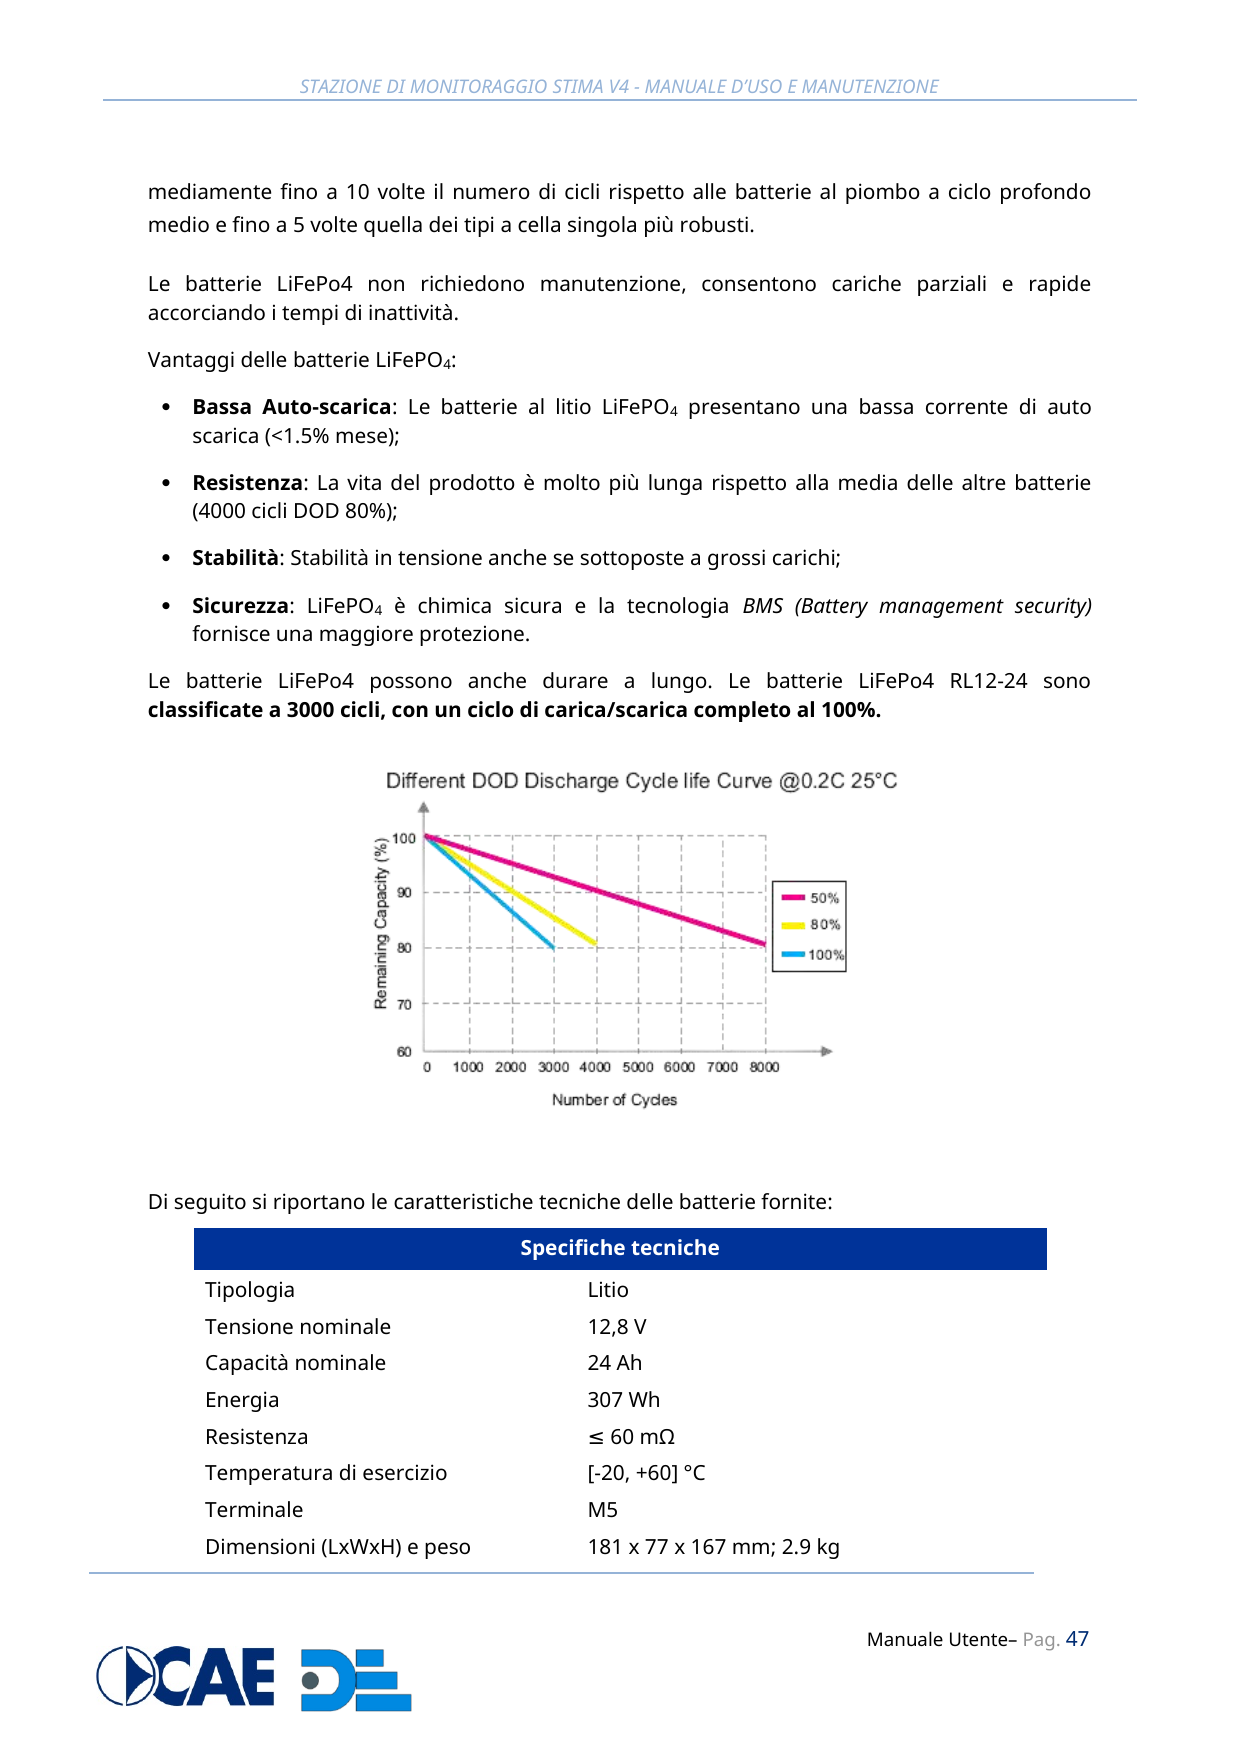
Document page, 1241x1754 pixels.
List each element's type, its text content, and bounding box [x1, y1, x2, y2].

table_cell Temperatura di esercizio [194, 1458, 574, 1490]
table_cell ≤ 60 mΩ [578, 1422, 1047, 1454]
list Sicurezza: LiFePO4 è chimica sicura e la tecnologia BMS (Battery management security) fornisce una maggiore protezione. [162, 591, 1092, 648]
table_cell [-20, +60] °C [578, 1458, 1047, 1490]
table_cell Dimensioni (LxWxH) e peso [194, 1532, 574, 1564]
text mediamente fino a 10 volte il numero di cicli rispetto alle batterie al piombo a ciclo profondo medio e fino a 5 volte quella dei tipi a cella singola più robusti. [148, 177, 1092, 238]
table_cell 307 Wh [578, 1385, 1047, 1417]
table_cell 181 x 77 x 167 mm; 2.9 kg [578, 1532, 1047, 1564]
table_cell Litio [578, 1275, 1047, 1307]
text Vantaggi delle batterie LiFePO4: [148, 345, 1092, 373]
table_cell M5 [578, 1495, 1047, 1527]
text Le batterie LiFePo4 possono anche durare a lungo. Le batterie LiFePo4 RL12-24 sono classificate a 3000 cicli, con un ciclo di carica/scarica completo al 100%. [148, 666, 1092, 723]
table_cell Resistenza [194, 1422, 574, 1454]
table_cell 12,8 V [578, 1312, 1047, 1344]
table_cell Tipologia [194, 1275, 574, 1307]
table_cell Tensione nominale [194, 1312, 574, 1344]
table_cell Terminale [194, 1495, 574, 1527]
list Resistenza: La vita del prodotto è molto più lunga rispetto alla media delle altre batterie (4000 cicli DOD 80%); [162, 468, 1092, 525]
table_cell 24 Ah [578, 1348, 1047, 1380]
text Di seguito si riportano le caratteristiche tecniche delle batterie fornite: [148, 1187, 1092, 1216]
table_cell Energia [194, 1385, 574, 1417]
text Le batterie LiFePo4 non richiedono manutenzione, consentono cariche parziali e rapide accorciando i tempi di inattività. [148, 269, 1092, 326]
list Stabilità: Stabilità in tensione anche se sottoposte a grossi carichi; [162, 543, 1092, 572]
table_cell Capacità nominale [194, 1348, 574, 1380]
table_header Specifiche tecniche [194, 1228, 1047, 1270]
list Bassa Auto-scarica: Le batterie al litio LiFePO4 presentano una bassa corrente di auto scarica (<1.5% mese); [162, 392, 1092, 449]
